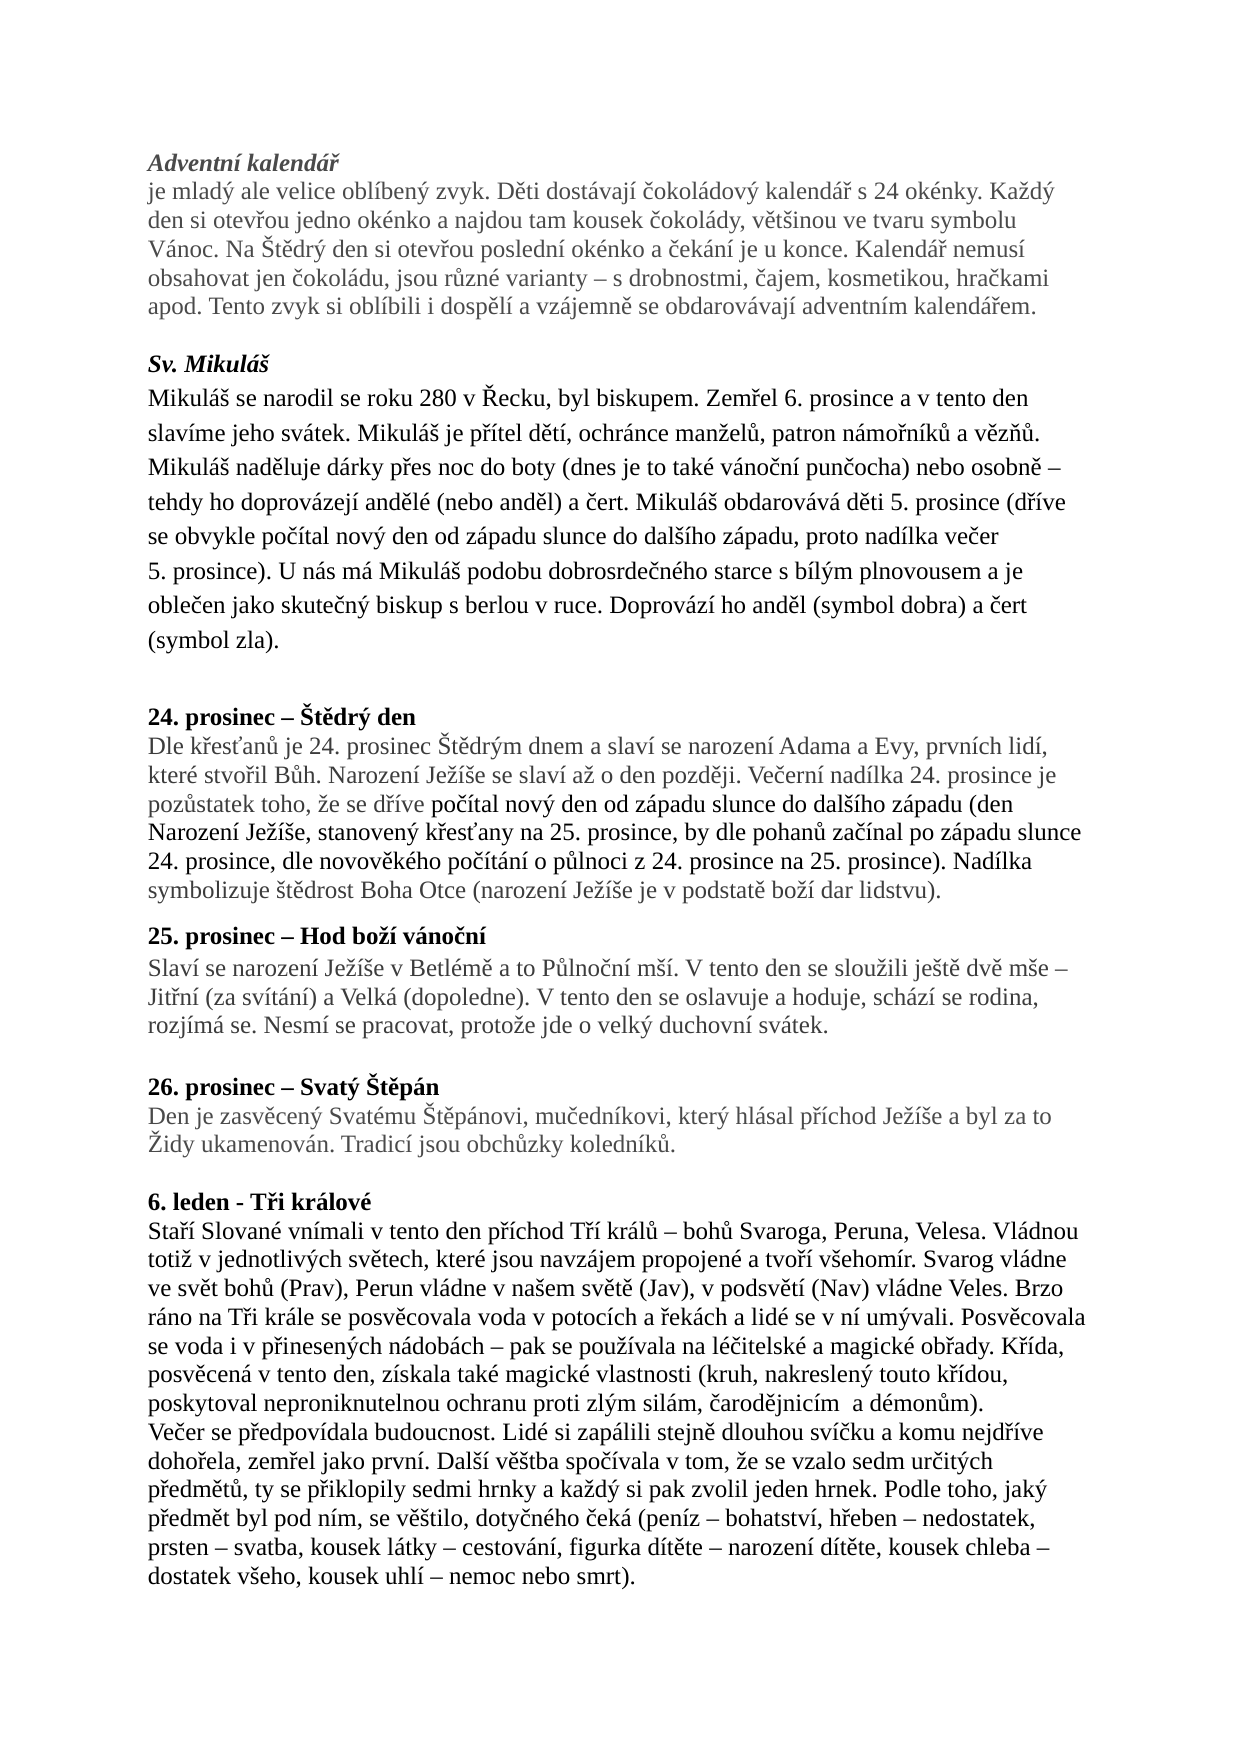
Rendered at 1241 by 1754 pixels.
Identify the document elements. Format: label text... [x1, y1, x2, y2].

text Staří Slované vnímali v tento den příchod Tří králů – bohů Svaroga, Peruna, Velesa. Vládnou totiž v jednotlivých světech, které jsou navzájem propojené a tvoří všehomír. Svarog vládne ve svět bohů (Prav), Perun vládne v našem světě (Jav), v podsvětí (Nav) vládne Veles. Brzo ráno na Tři krále se posvěcovala voda v potocích a řekách a lidé se v ní umývali. Posvěcovala se voda i v přinesených nádobách – pak se používala na léčitelské a magické obřady. Křída, posvěcená v tento den, získala také magické vlastnosti (kruh, nakreslený touto křídou, poskytoval neproniknutelnou ochranu proti zlým silám, čarodějnicím a démonům). [148, 1216, 1093, 1417]
text Den je zasvěcený Svatému Štěpánovi, mučedníkovi, který hlásal příchod Ježíše a byl za to Židy ukamenován. Tradicí jsou obchůzky koledníků. [148, 1101, 1093, 1158]
text je mladý ale velice oblíbený zvyk. Děti dostávají čokoládový kalendář s 24 okénky. Každý den si otevřou jedno okénko a najdou tam kousek čokolády, většinou ve tvaru symbolu Vánoc. Na Štědrý den si otevřou poslední okénko a čekání je u konce. Kalendář nemusí obsahovat jen čokoládu, jsou různé varianty – s drobnostmi, čajem, kosmetikou, hračkami apod. Tento zvyk si oblíbili i dospělí a vzájemně se obdarovávají adventním kalendářem. [148, 176, 1093, 320]
subtitle 25. prosinec – Hod boží vánoční [148, 921, 1093, 950]
text Dle křesťanů je 24. prosinec Štědrým dnem a slaví se narození Adama a Evy, prvních lidí, které stvořil Bůh. Narození Ježíše se slaví až o den později. Večerní nadílka 24. prosince je pozůstatek toho, že se dříve počítal nový den od západu slunce do dalšího západu (den Narození Ježíše, stanovený křesťany na 25. prosince, by dle pohanů začínal po západu slunce 24. prosince, dle novověkého počítání o půlnoci z 24. prosince na 25. prosince). Nadílka symbolizuje štědrost Boha Otce (narození Ježíše je v podstatě boží dar lidstvu). [148, 731, 1093, 904]
subtitle 24. prosinec – Štědrý den [148, 702, 1093, 731]
text Mikuláš se narodil se roku 280 v Řecku, byl biskupem. Zemřel 6. prosince a v tento den slavíme jeho svátek. Mikuláš je přítel dětí, ochránce manželů, patron námořníků a vězňů. Mikuláš naděluje dárky přes noc do boty (dnes je to také vánoční punčocha) nebo osobně – tehdy ho doprovázejí andělé (nebo anděl) a čert. Mikuláš obdarovává děti 5. prosince (dříve se obvykle počítal nový den od západu slunce do dalšího západu, proto nadílka večer 5. prosince). U nás má Mikuláš podobu dobrosrdečného starce s bílým plnovousem a je oblečen jako skutečný biskup s berlou v ruce. Doprovází ho anděl (symbol dobra) a čert (symbol zla). [148, 383, 1093, 653]
subtitle Slaví se narození Ježíše v Betlémě a to Půlnoční mší. V tento den se sloužili ještě dvě mše – Jitřní (za svítání) a Velká (dopoledne). V tento den se oslavuje a hoduje, schází se rodina, rozjímá se. Nesmí se pracovat, protože jde o velký duchovní svátek. [148, 953, 1093, 1039]
text Večer se předpovídala budoucnost. Lidé si zapálili stejně dlouhou svíčku a komu nejdříve dohořela, zemřel jako první. Další věštba spočívala v tom, že se vzalo sedm určitých předmětů, ty se přiklopily sedmi hrnky a každý si pak zvolil jeden hrnek. Podle toho, jaký předmět byl pod ním, se věštilo, dotyčného čeká (peníz – bohatství, hřeben – nedostatek, prsten – svatba, kousek látky – cestování, figurka dítěte – narození dítěte, kousek chleba – dostatek všeho, kousek uhlí – nemoc nebo smrt). [148, 1417, 1093, 1589]
subtitle 26. prosinec – Svatý Štěpán [148, 1072, 1093, 1101]
text Adventní kalendář [148, 148, 1093, 176]
text 6. leden - Tři králové [148, 1187, 1093, 1216]
text Sv. Mikuláš [148, 349, 1093, 378]
